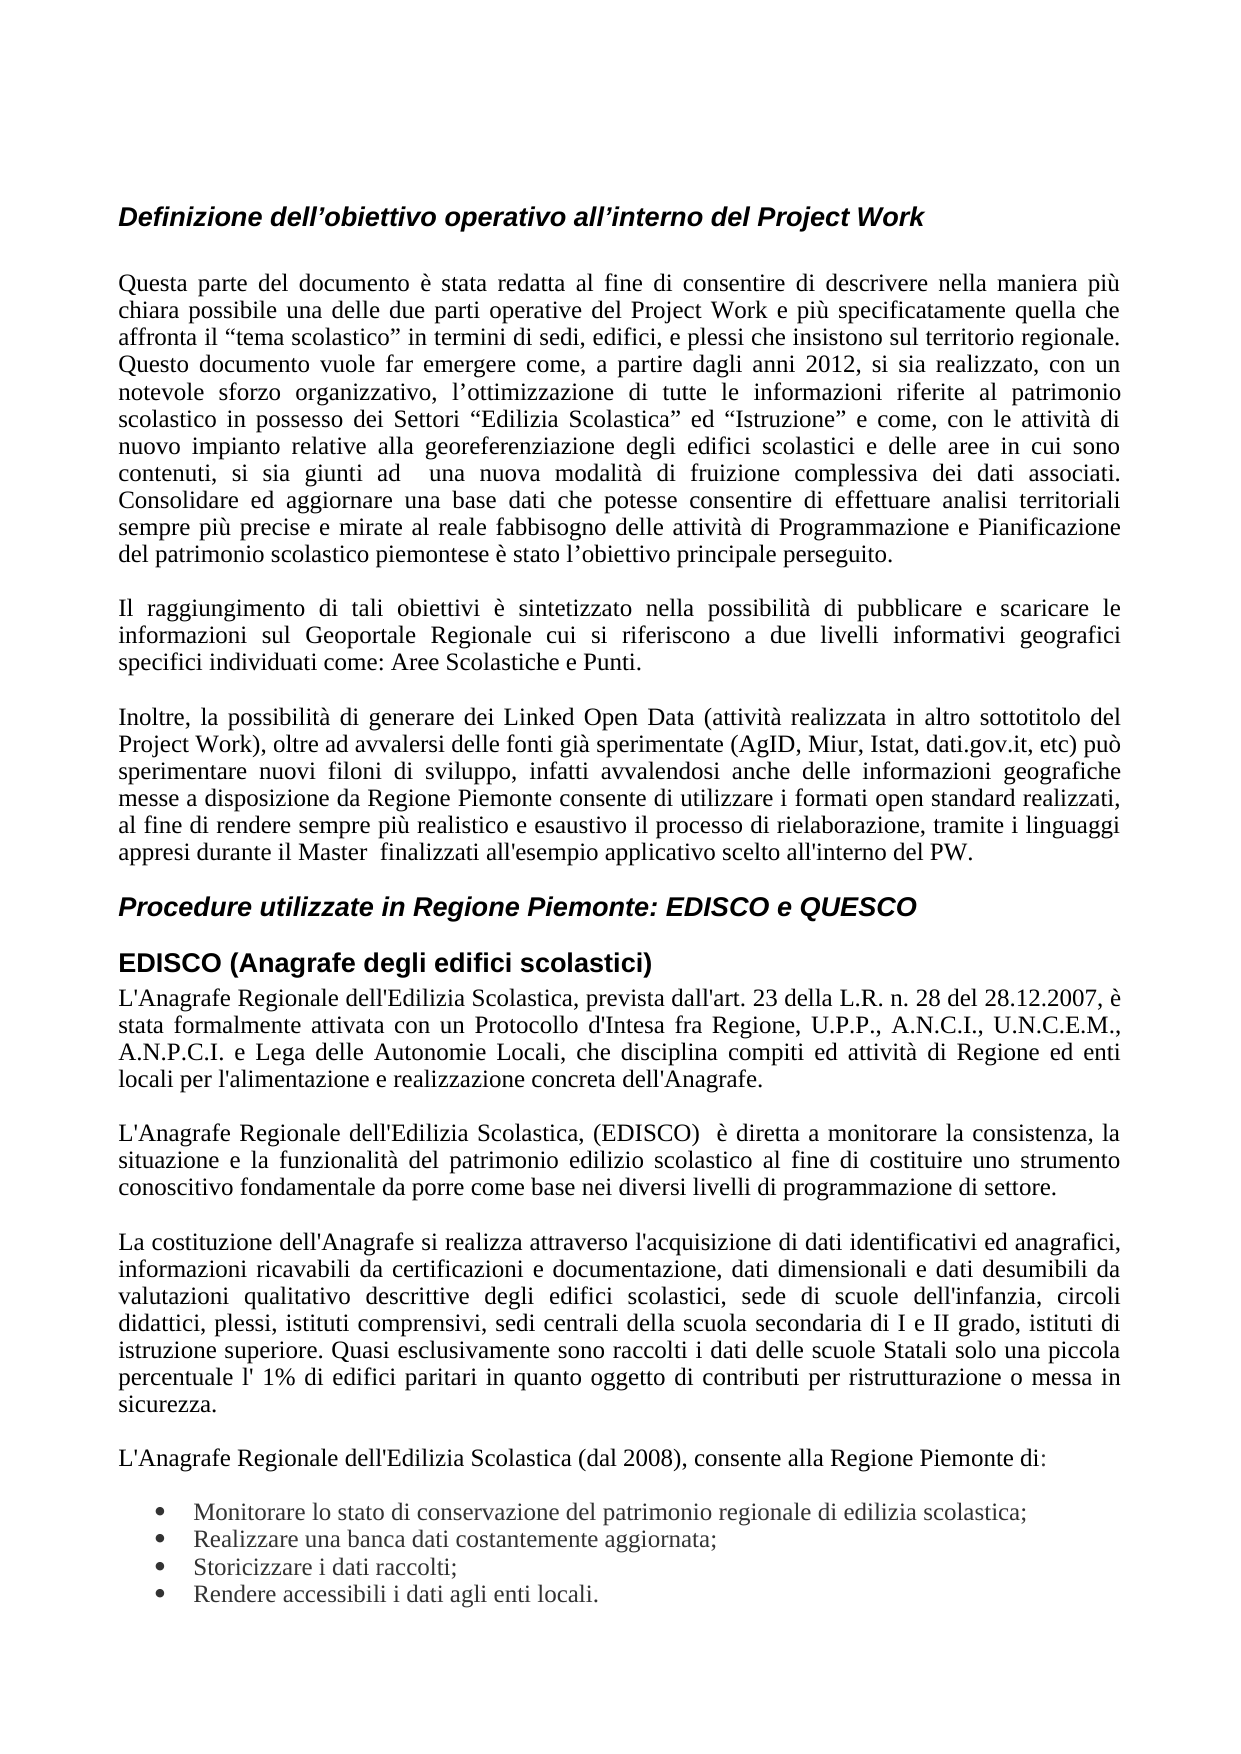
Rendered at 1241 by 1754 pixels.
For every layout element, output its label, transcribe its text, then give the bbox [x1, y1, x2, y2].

text Inoltre, la possibilità di generare dei Linked Open Data (attività realizzata in altro sottotitolo del Project Work), oltre ad avvalersi delle fonti già sperimentate (AgID, Miur, Istat, dati.gov.it, etc) può sperimentare nuovi filoni di sviluppo, infatti avvalendosi anche delle informazioni geografiche messe a disposizione da Regione Piemonte consente di utilizzare i formati open standard realizzati, al fine di rendere sempre più realistico e esaustivo il processo di rielaborazione, tramite i linguaggi appresi durante il Master finalizzati all'esempio applicativo scelto all'interno del PW. [118, 703, 1122, 866]
text Il raggiungimento di tali obiettivi è sintetizzato nella possibilità di pubblicare e scaricare le informazioni sul Geoportale Regionale cui si riferiscono a due livelli informativi geografici specifici individuati come: Aree Scolastiche e Punti. [118, 595, 1122, 676]
text L'Anagrafe Regionale dell'Edilizia Scolastica (dal 2008), consente alla Regione Piemonte di: [118, 1445, 1122, 1472]
list Storicizzare i dati raccolti; [156, 1553, 1122, 1580]
subtitle Definizione dell’obiettivo operativo all’interno del Project Work [118, 201, 1122, 233]
text Questa parte del documento è stata redatta al fine di consentire di descrivere nella maniera più chiara possibile una delle due parti operative del Project Work e più specificatamente quella che affronta il “tema scolastico” in termini di sedi, edifici, e plessi che insistono sul territorio regionale. Questo documento vuole far emergere come, a partire dagli anni 2012, si sia realizzato, con un notevole sforzo organizzativo, l’ottimizzazione di tutte le informazioni riferite al patrimonio scolastico in possesso dei Settori “Edilizia Scolastica” ed “Istruzione” e come, con le attività di nuovo impianto relative alla georeferenziazione degli edifici scolastici e delle aree in cui sono contenuti, si sia giunti ad una nuova modalità di fruizione complessiva dei dati associati. Consolidare ed aggiornare una base dati che potesse consentire di effettuare analisi territoriali sempre più precise e mirate al reale fabbisogno delle attività di Programmazione e Pianificazione del patrimonio scolastico piemontese è stato l’obiettivo principale perseguito. [118, 270, 1122, 568]
list Rendere accessibili i dati agli enti locali. [156, 1580, 1122, 1607]
text L'Anagrafe Regionale dell'Edilizia Scolastica, prevista dall'art. 23 della L.R. n. 28 del 28.12.2007, è stata formalmente attivata con un Protocollo d'Intesa fra Regione, U.P.P., A.N.C.I., U.N.C.E.M., A.N.P.C.I. e Lega delle Autonomie Locali, che disciplina compiti ed attività di Regione ed enti locali per l'alimentazione e realizzazione concreta dell'Anagrafe. [118, 984, 1122, 1093]
subtitle Procedure utilizzate in Regione Piemonte: EDISCO e QUESCO [118, 891, 1122, 922]
list Realizzare una banca dati costantemente aggiornata; [156, 1526, 1122, 1553]
subtitle EDISCO (Anagrafe degli edifici scolastici) [118, 947, 1122, 978]
text L'Anagrafe Regionale dell'Edilizia Scolastica, (EDISCO) è diretta a monitorare la consistenza, la situazione e la funzionalità del patrimonio edilizio scolastico al fine di costituire uno strumento conoscitivo fondamentale da porre come base nei diversi livelli di programmazione di settore. [118, 1120, 1122, 1201]
list Monitorare lo stato di conservazione del patrimonio regionale di edilizia scolastica; [156, 1499, 1122, 1526]
text La costituzione dell'Anagrafe si realizza attraverso l'acquisizione di dati identificativi ed anagrafici, informazioni ricavabili da certificazioni e documentazione, dati dimensionali e dati desumibili da valutazioni qualitativo descrittive degli edifici scolastici, sede di scuole dell'infanzia, circoli didattici, plessi, istituti comprensivi, sedi centrali della scuola secondaria di I e II grado, istituti di istruzione superiore. Quasi esclusivamente sono raccolti i dati delle scuole Statali solo una piccola percentuale l' 1% di edifici paritari in quanto oggetto di contributi per ristrutturazione o messa in sicurezza. [118, 1228, 1122, 1418]
